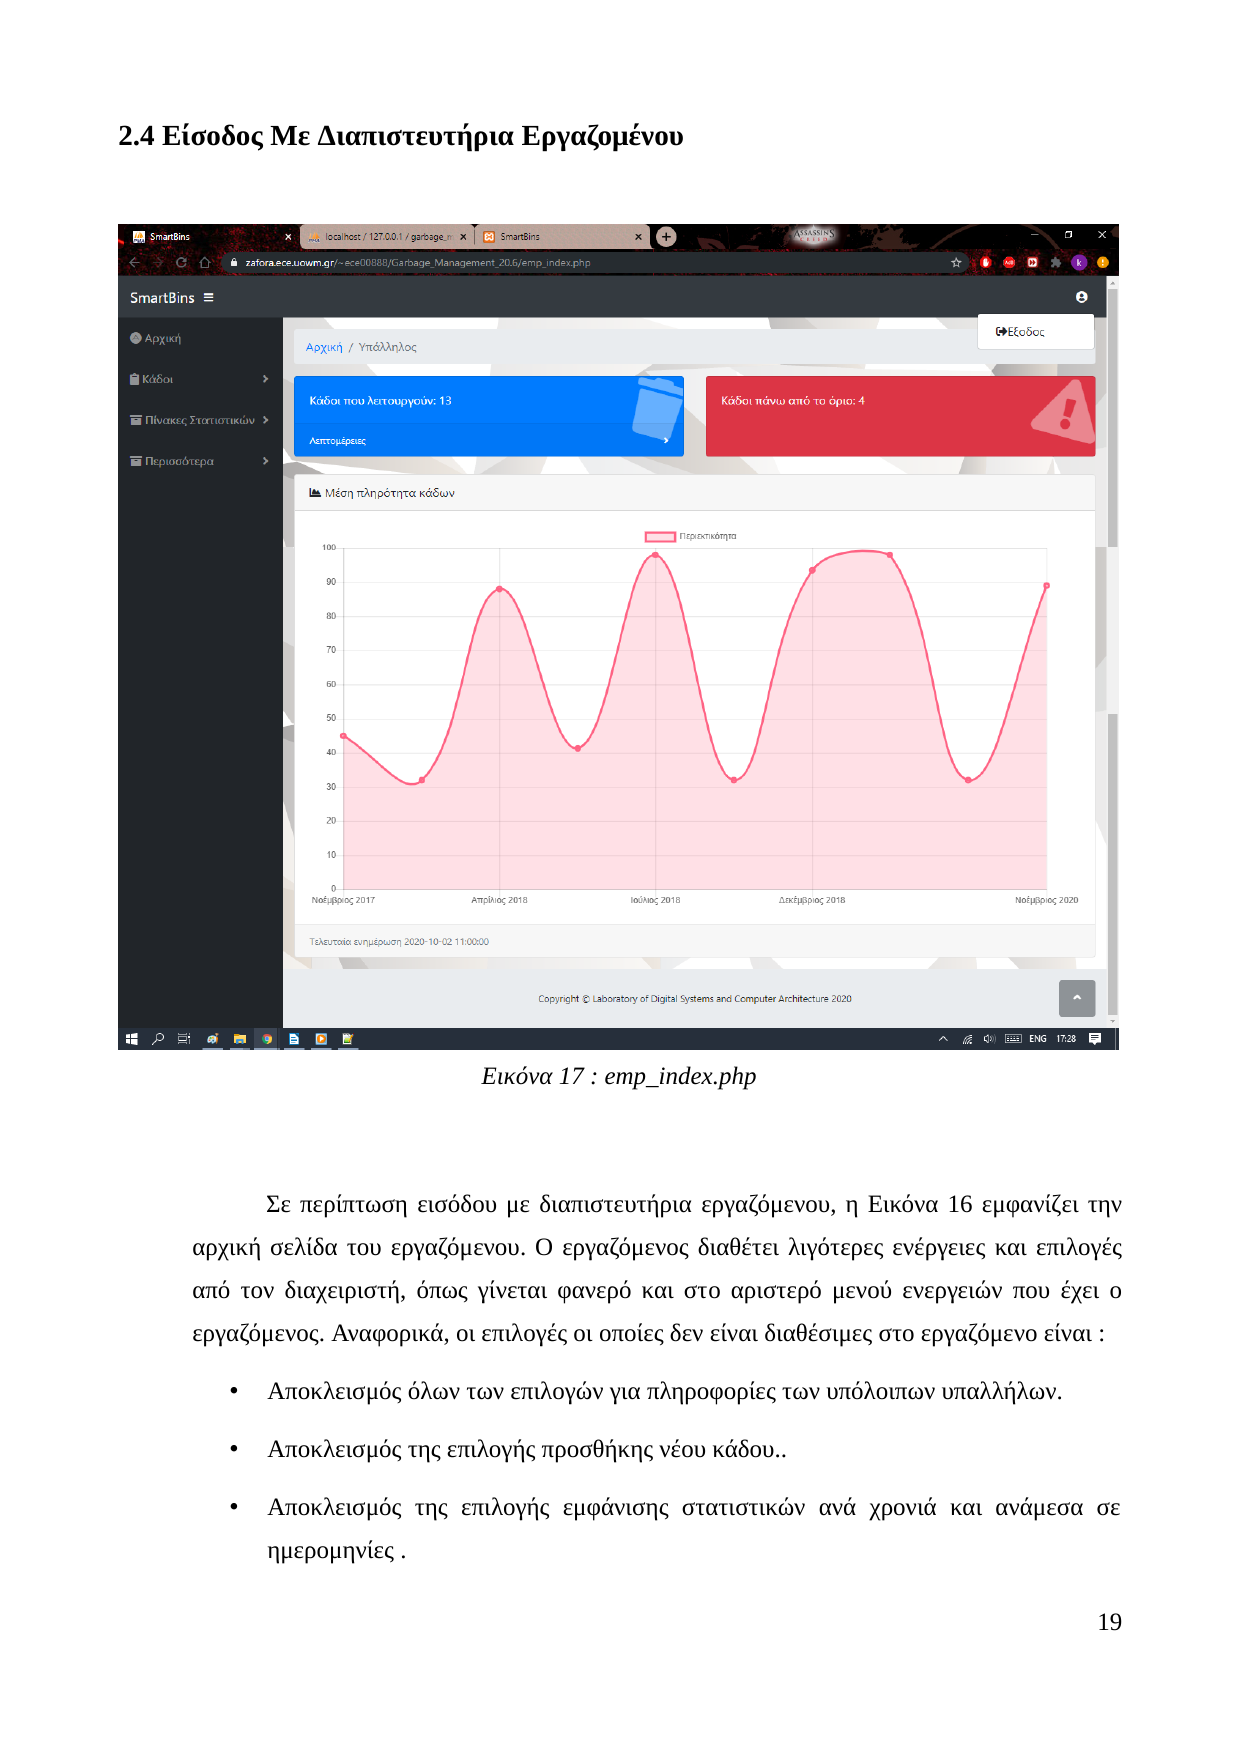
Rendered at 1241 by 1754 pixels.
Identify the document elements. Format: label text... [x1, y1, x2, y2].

subtitle 2.4 Είσοδος Με Διαπιστευτήρια Εργαζομένου [118, 118, 1122, 152]
text Σε περίπτωση εισόδου με διαπιστευτήρια εργαζόμενου, η Εικόνα 16 εμφανίζει την αρχική σελίδα του εργαζόμενου. Ο εργαζόμενος διαθέτει λιγότερες ενέργειες και επιλογές από τον διαχειριστή, όπως γίνεται φανερό και στο αριστερό μενού ενεργειών που έχει ο εργαζόμενος. Αναφορικά, οι επιλογές οι οποίες δεν είναι διαθέσιμες στο εργαζόμενο είναι : [192, 1189, 1122, 1347]
list Αποκλεισμός της επιλογής εμφάνισης στατιστικών ανά χρονιά και ανάμεσα σε ημερομηνίες . [229, 1492, 1122, 1563]
text Εικόνα 17 : emp_index.php [118, 1056, 1122, 1089]
list Αποκλεισμός της επιλογής προσθήκης νέου κάδου.. [229, 1434, 1122, 1463]
picture [118, 224, 1123, 1056]
list Αποκλεισμός όλων των επιλογών για πληροφορίες των υπόλοιπων υπαλλήλων. [229, 1376, 1122, 1405]
